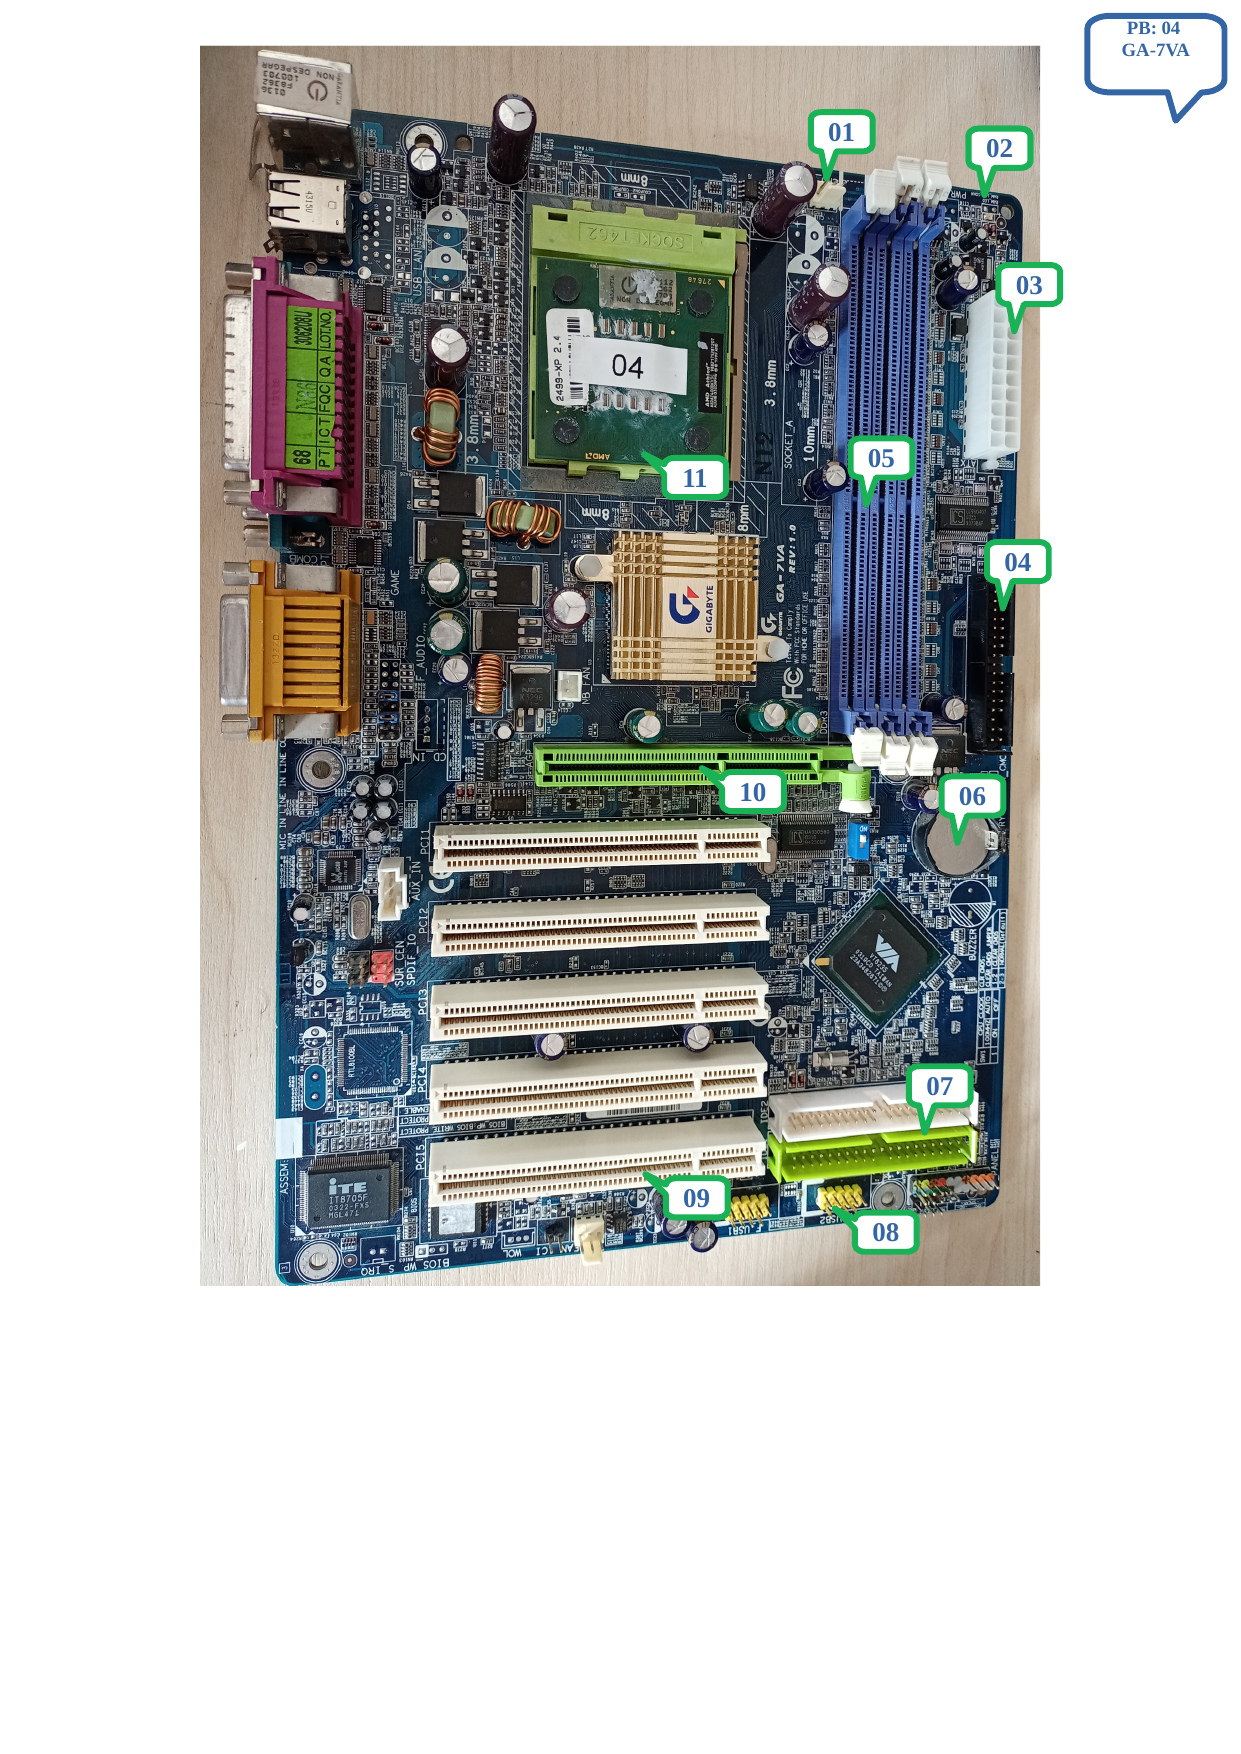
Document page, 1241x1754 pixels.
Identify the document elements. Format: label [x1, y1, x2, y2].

picture [203, 47, 1041, 1286]
